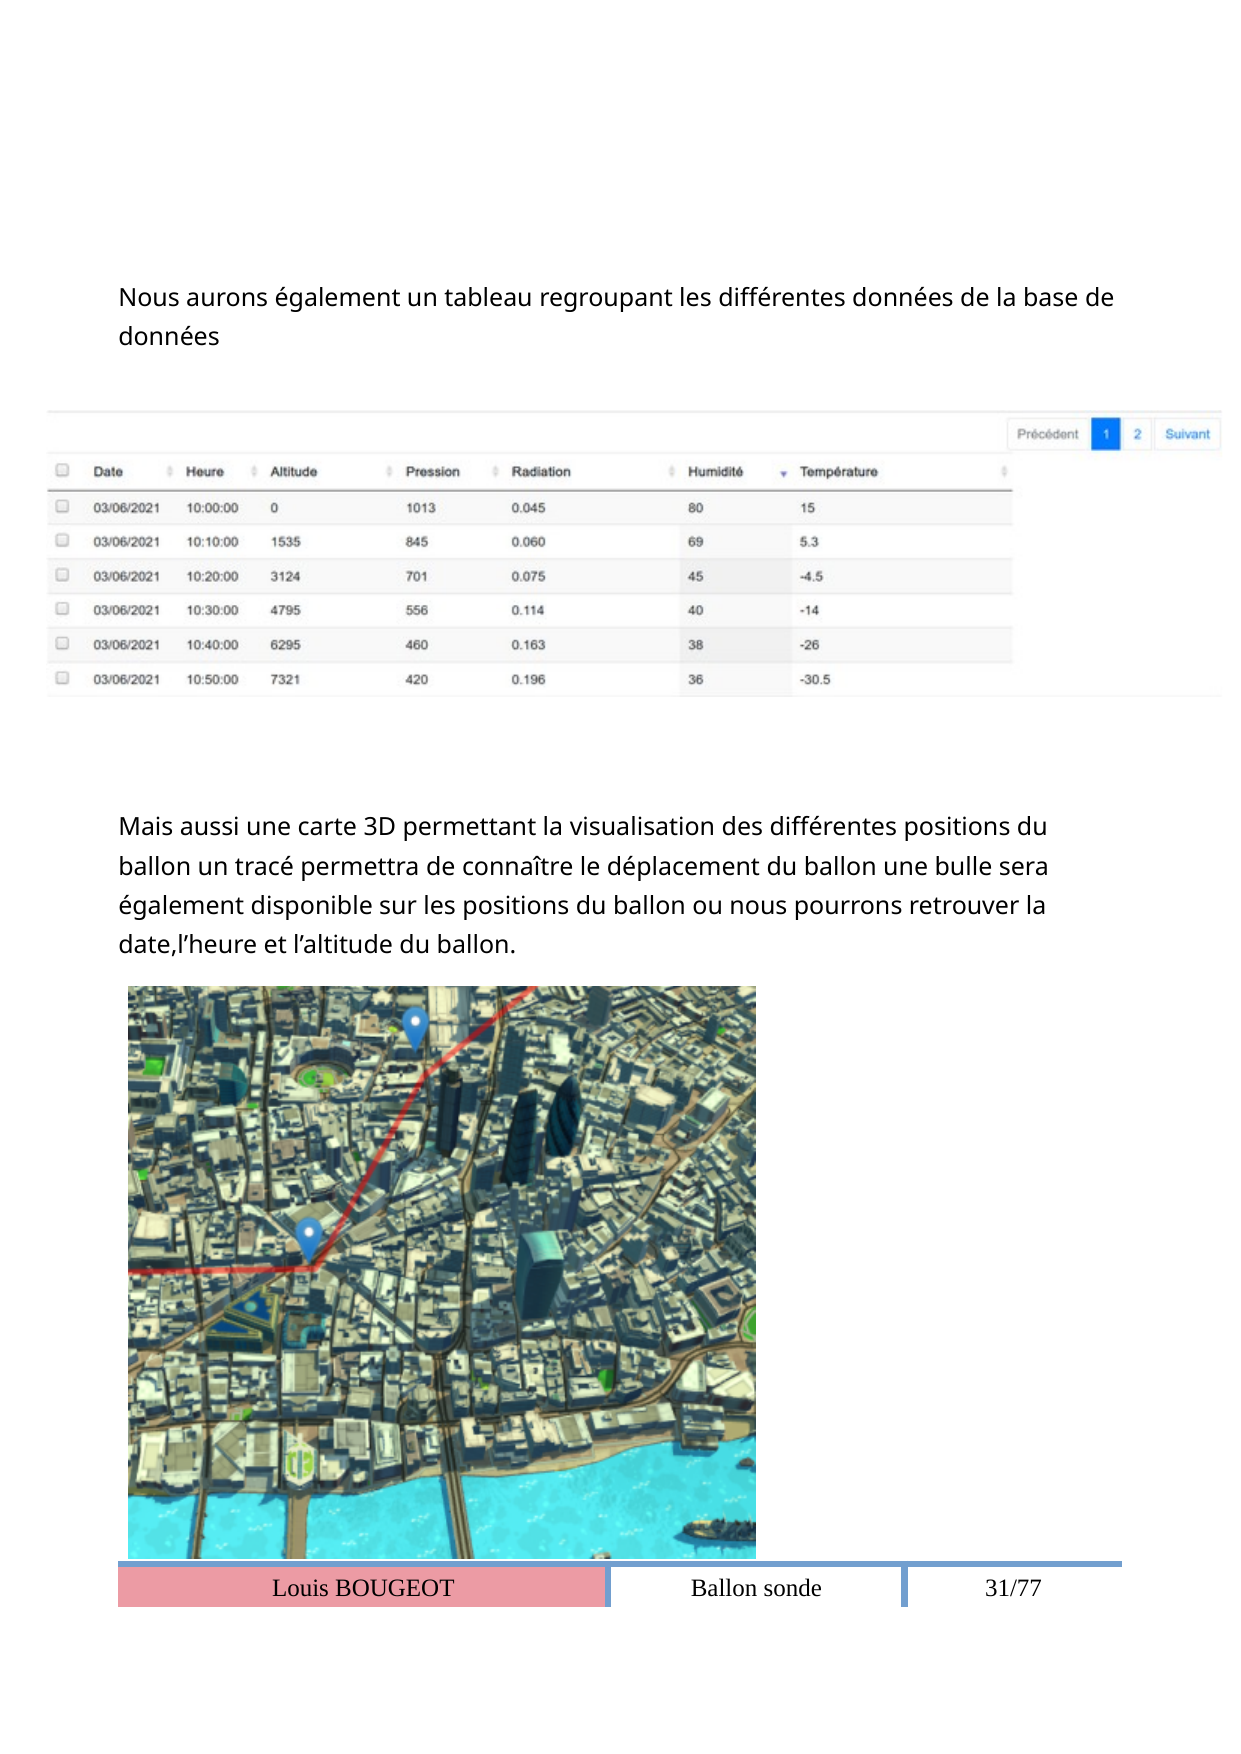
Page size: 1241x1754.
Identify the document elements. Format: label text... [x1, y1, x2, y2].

text Mais aussi une carte 3D permettant la visualisation des différentes positions du ballon un tracé permettra de connaître le déplacement du ballon une bulle sera également disponible sur les positions du ballon ou nous pourrons retrouver la date,l’heure et l’altitude du ballon. [118, 809, 1122, 961]
text Nous aurons également un tableau regroupant les différentes données de la base de données [118, 279, 1122, 353]
picture [128, 986, 756, 1559]
picture [46, 410, 1223, 697]
